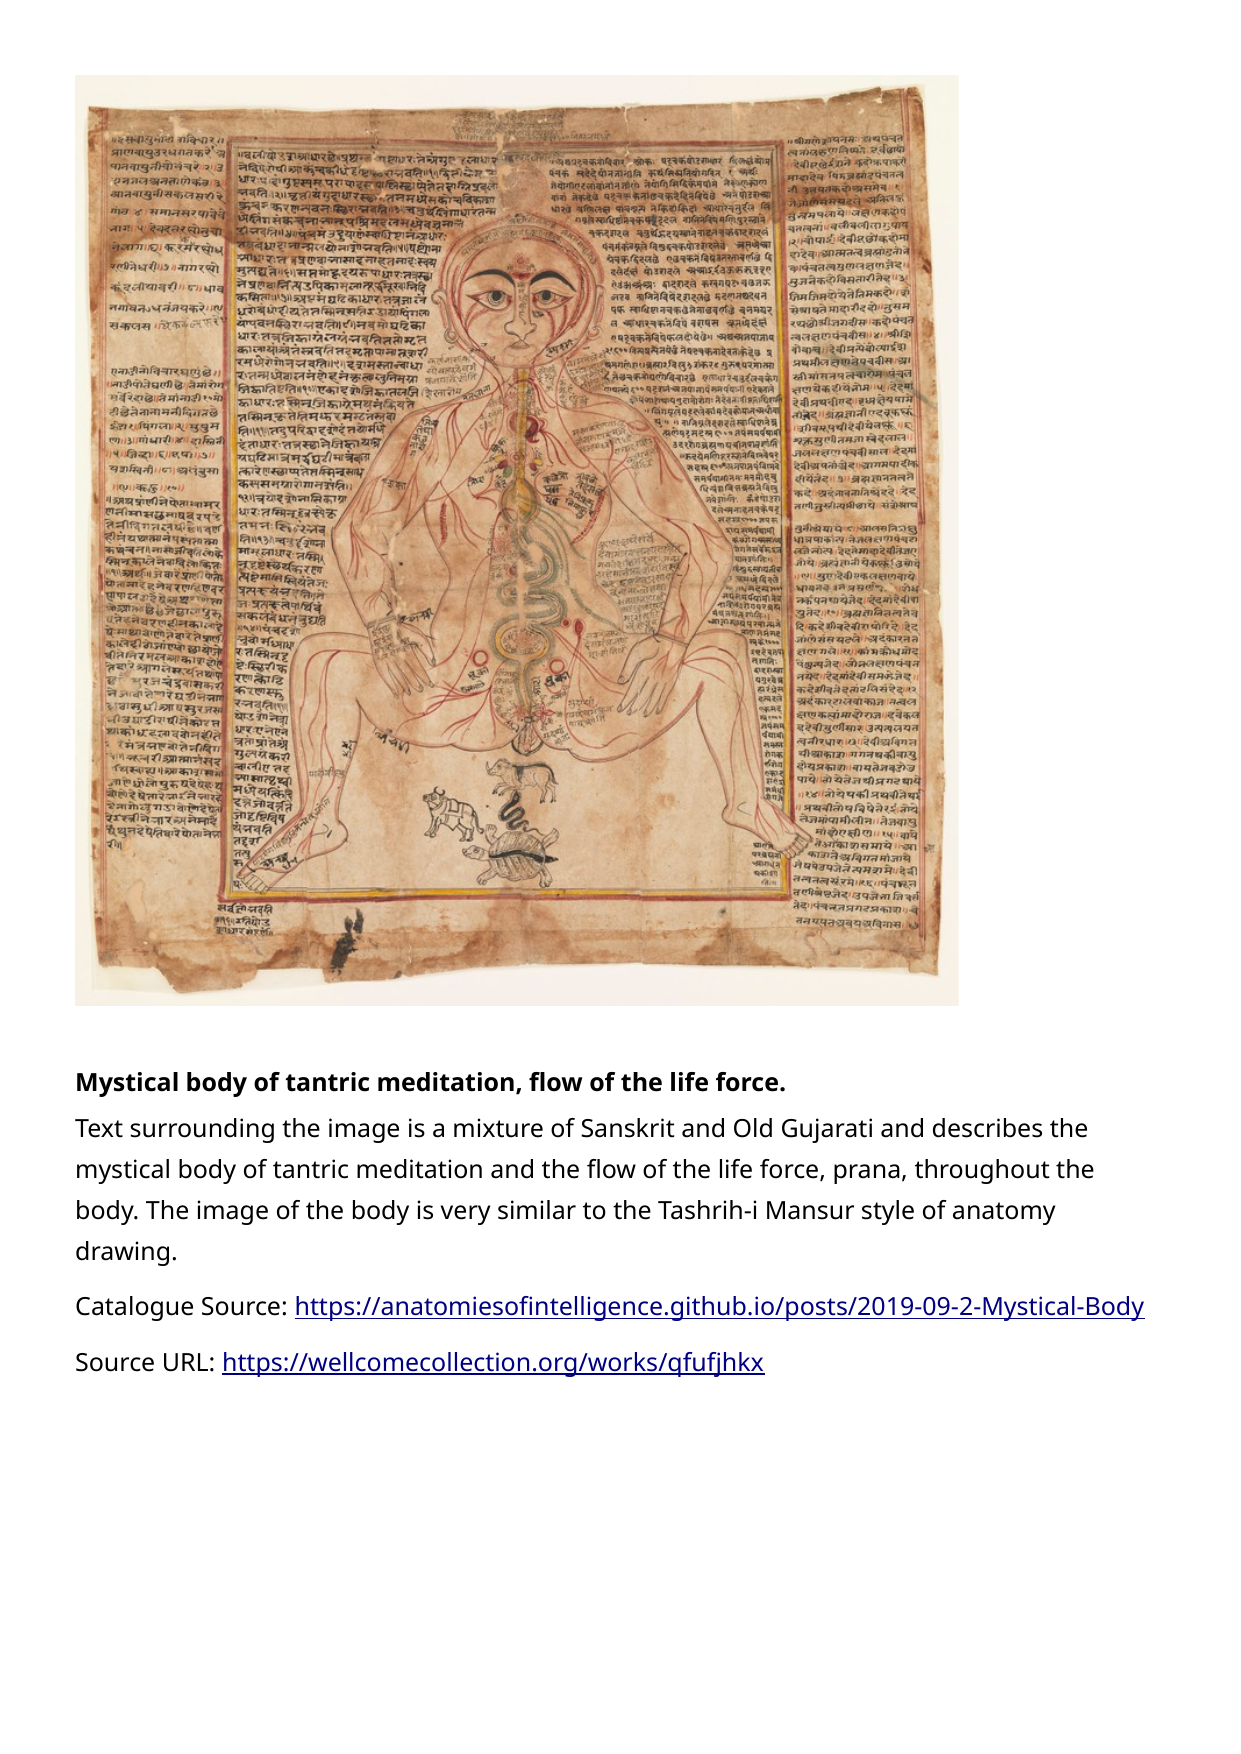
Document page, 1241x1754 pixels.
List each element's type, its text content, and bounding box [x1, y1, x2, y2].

text Text surrounding the image is a mixture of Sanskrit and Old Gujarati and describes the mystical body of tantric meditation and the flow of the life force, prana, throughout the body. The image of the body is very similar to the Tashrih-i Mansur style of anatomy drawing. [75, 1111, 1165, 1267]
text Catalogue Source: https://anatomiesofintelligence.github.io/posts/2019-09-2-Mystical-Body [75, 1289, 1165, 1323]
subtitle Mystical body of tantric meditation, flow of the life force. [75, 1064, 1165, 1098]
text Source URL: https://wellcomecollection.org/works/qfufjhkx [75, 1344, 1165, 1378]
picture [75, 75, 959, 1006]
